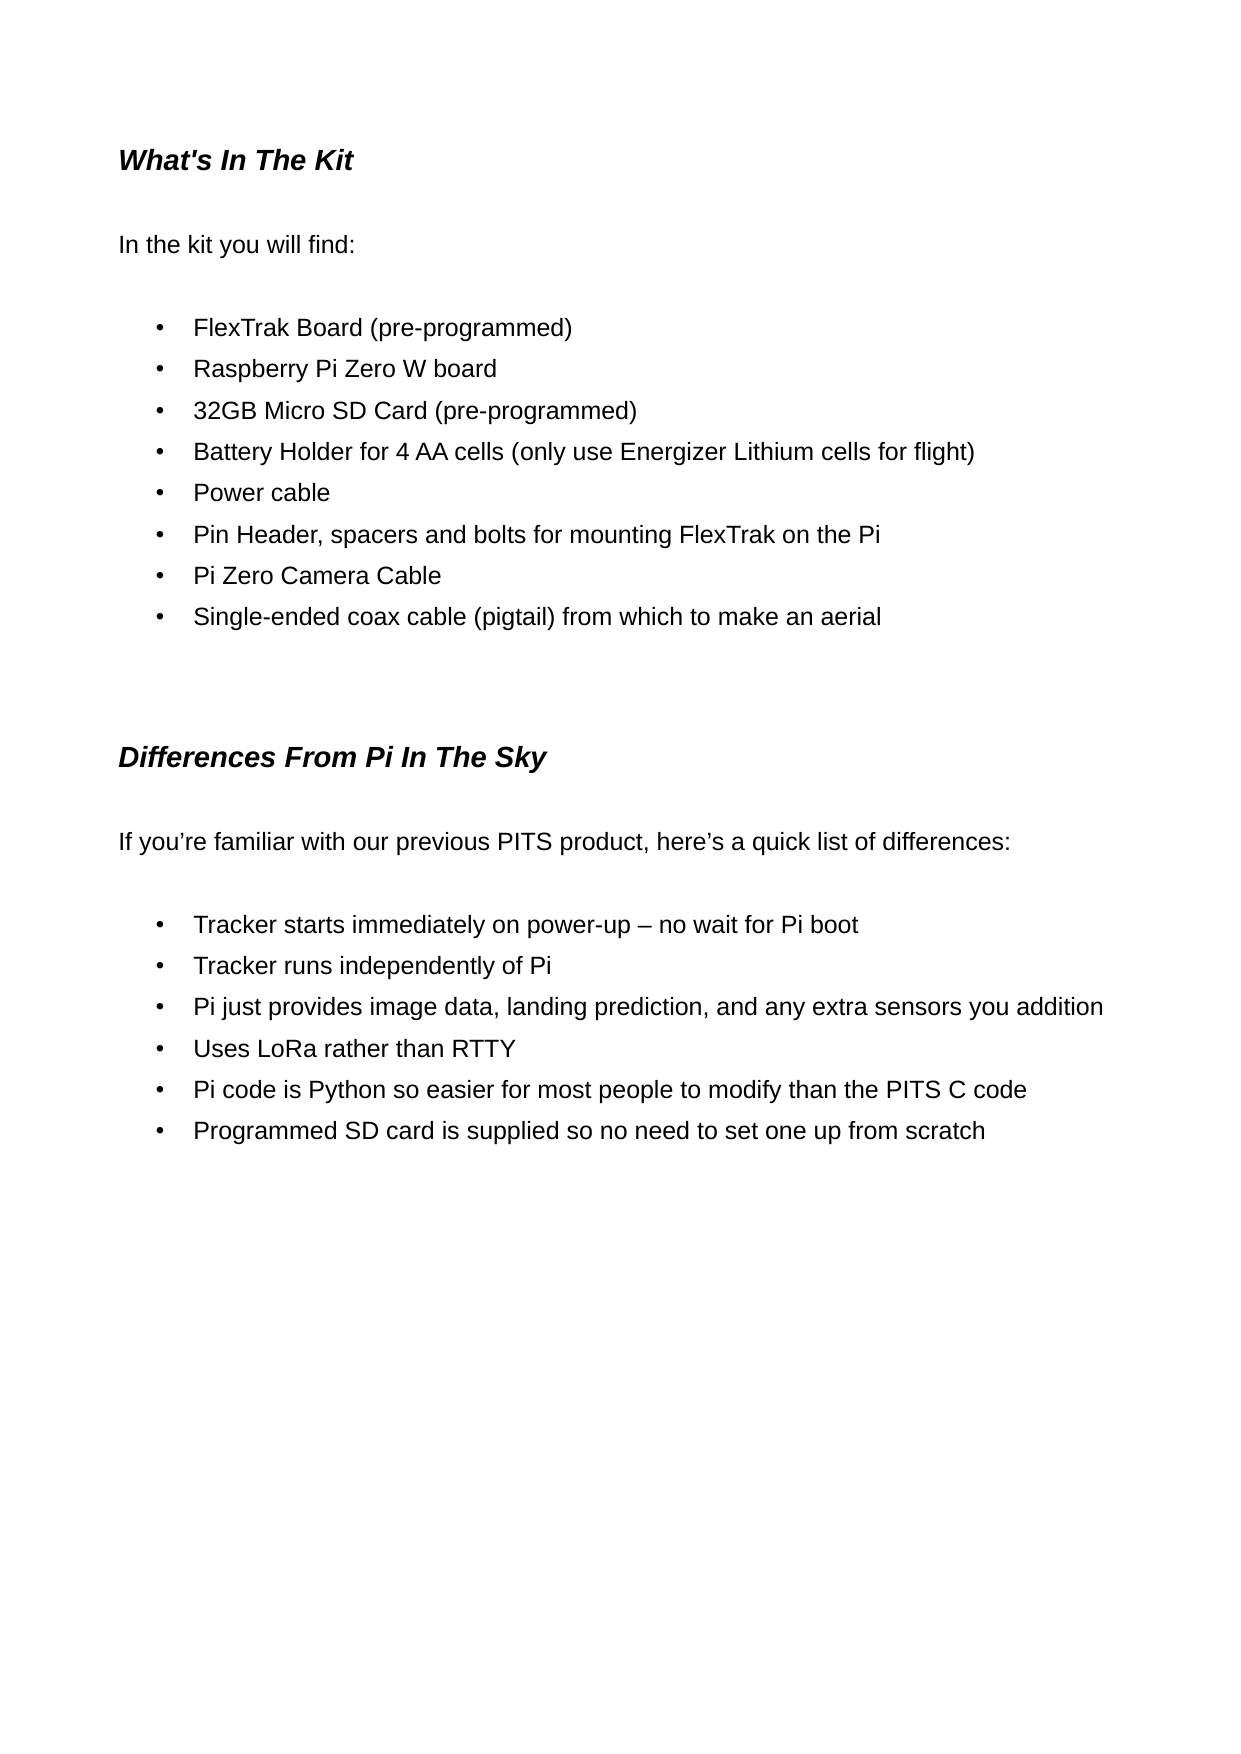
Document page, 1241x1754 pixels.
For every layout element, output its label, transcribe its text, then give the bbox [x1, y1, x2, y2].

list Tracker runs independently of Pi [156, 951, 1122, 980]
list Uses LoRa rather than RTTY [156, 1034, 1122, 1062]
list Pi Zero Camera Cable [156, 561, 1122, 590]
text In the kit you will find: [118, 230, 1122, 259]
subtitle Differences From Pi In The Sky [118, 740, 1122, 773]
list Tracker starts immediately on power-up – no wait for Pi boot [156, 909, 1122, 938]
list Raspberry Pi Zero W board [156, 354, 1122, 383]
list Pi code is Python so easier for most people to modify than the PITS C code [156, 1075, 1122, 1104]
list FlexTrak Board (pre-programmed) [156, 313, 1122, 342]
list Single-ended coax cable (pigtail) from which to make an aerial [156, 602, 1122, 631]
list 32GB Micro SD Card (pre-programmed) [156, 396, 1122, 424]
list Pin Header, spacers and bolts for mounting FlexTrak on the Pi [156, 520, 1122, 548]
subtitle What's In The Kit [118, 143, 1122, 177]
text If you’re familiar with our previous PITS product, here’s a quick list of differences: [118, 827, 1122, 856]
list Battery Holder for 4 AA cells (only use Energizer Lithium cells for flight) [156, 437, 1122, 466]
list Pi just provides image data, landing prediction, and any extra sensors you addition [156, 992, 1122, 1021]
list Programmed SD card is supplied so no need to set one up from scratch [156, 1116, 1122, 1145]
list Power cable [156, 478, 1122, 507]
